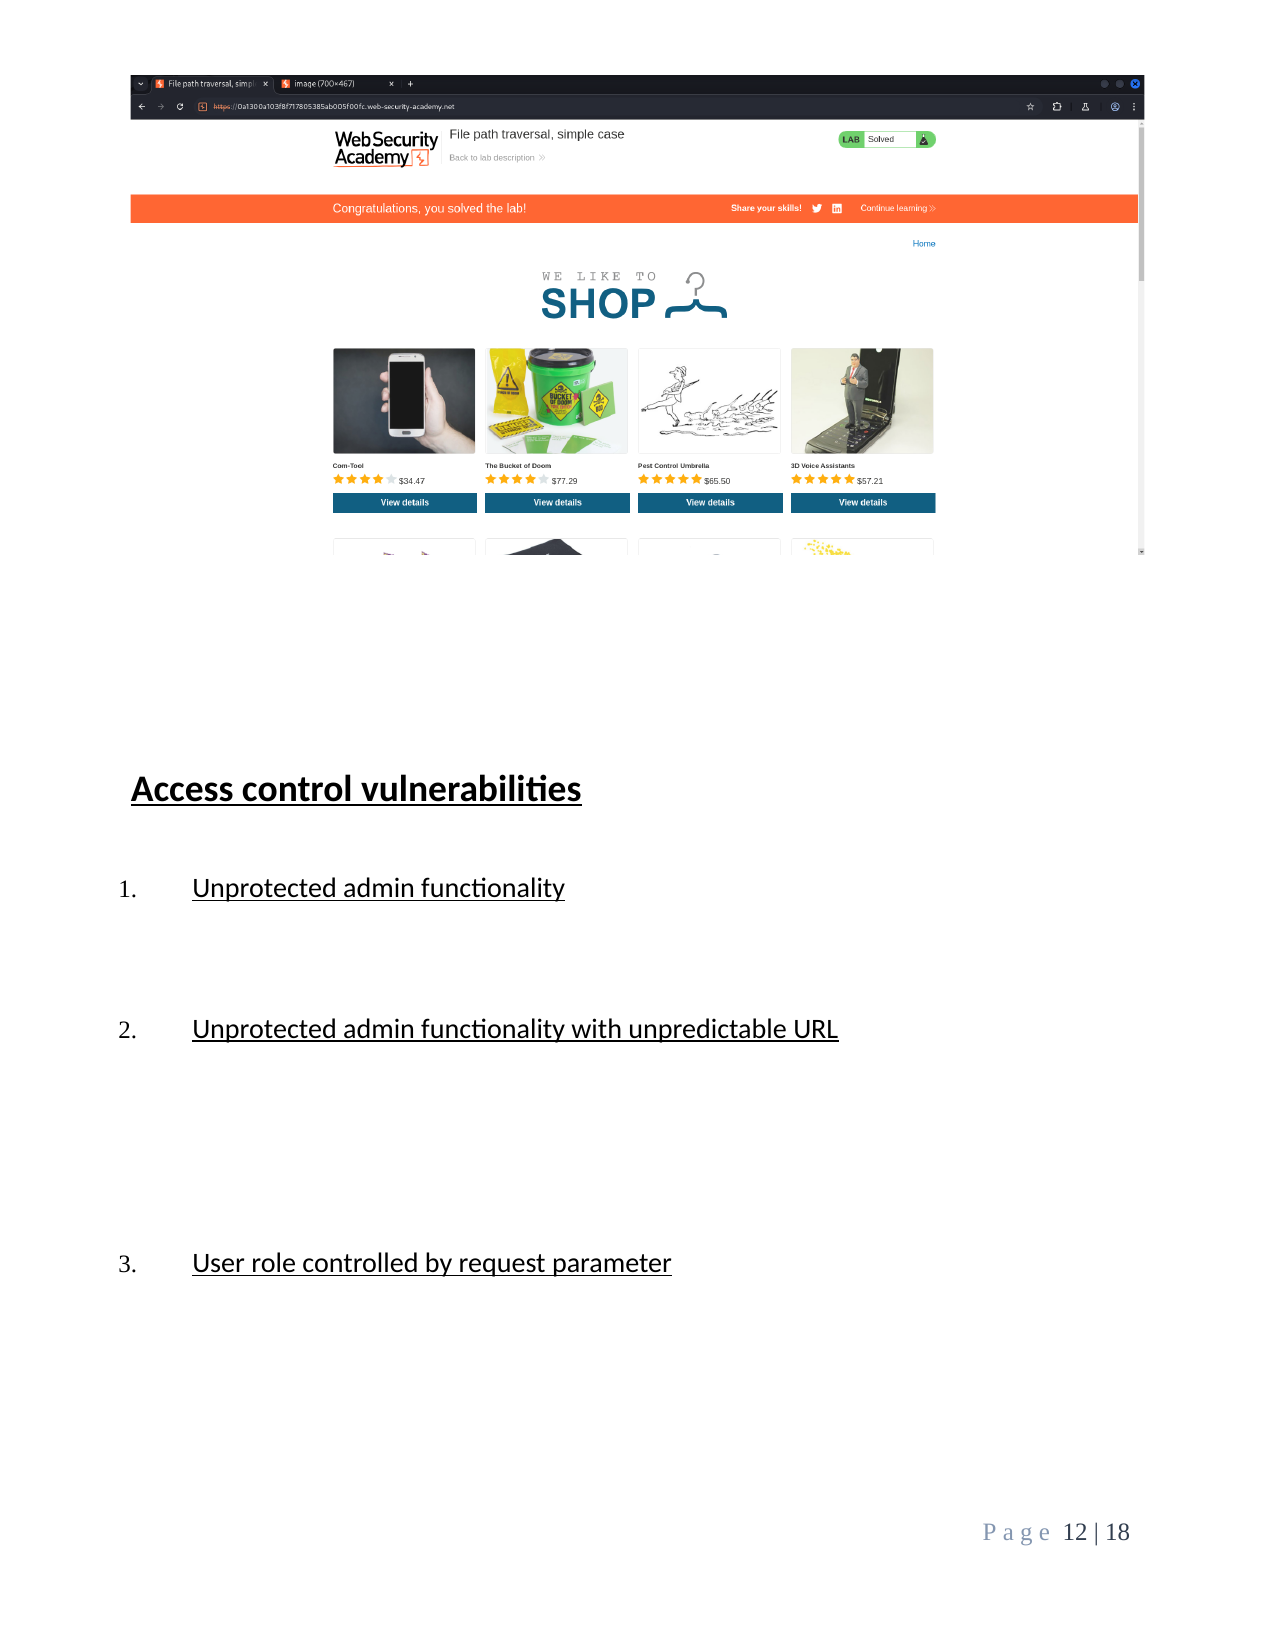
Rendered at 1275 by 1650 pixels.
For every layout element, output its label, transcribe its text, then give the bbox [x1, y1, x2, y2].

subtitle Access control vulnerabilities [131, 765, 1144, 811]
list Unprotected admin functionality [118, 870, 1144, 904]
list Unprotected admin functionality with unpredictable URL [118, 1011, 1144, 1045]
list User role controlled by request parameter [118, 1245, 1144, 1279]
